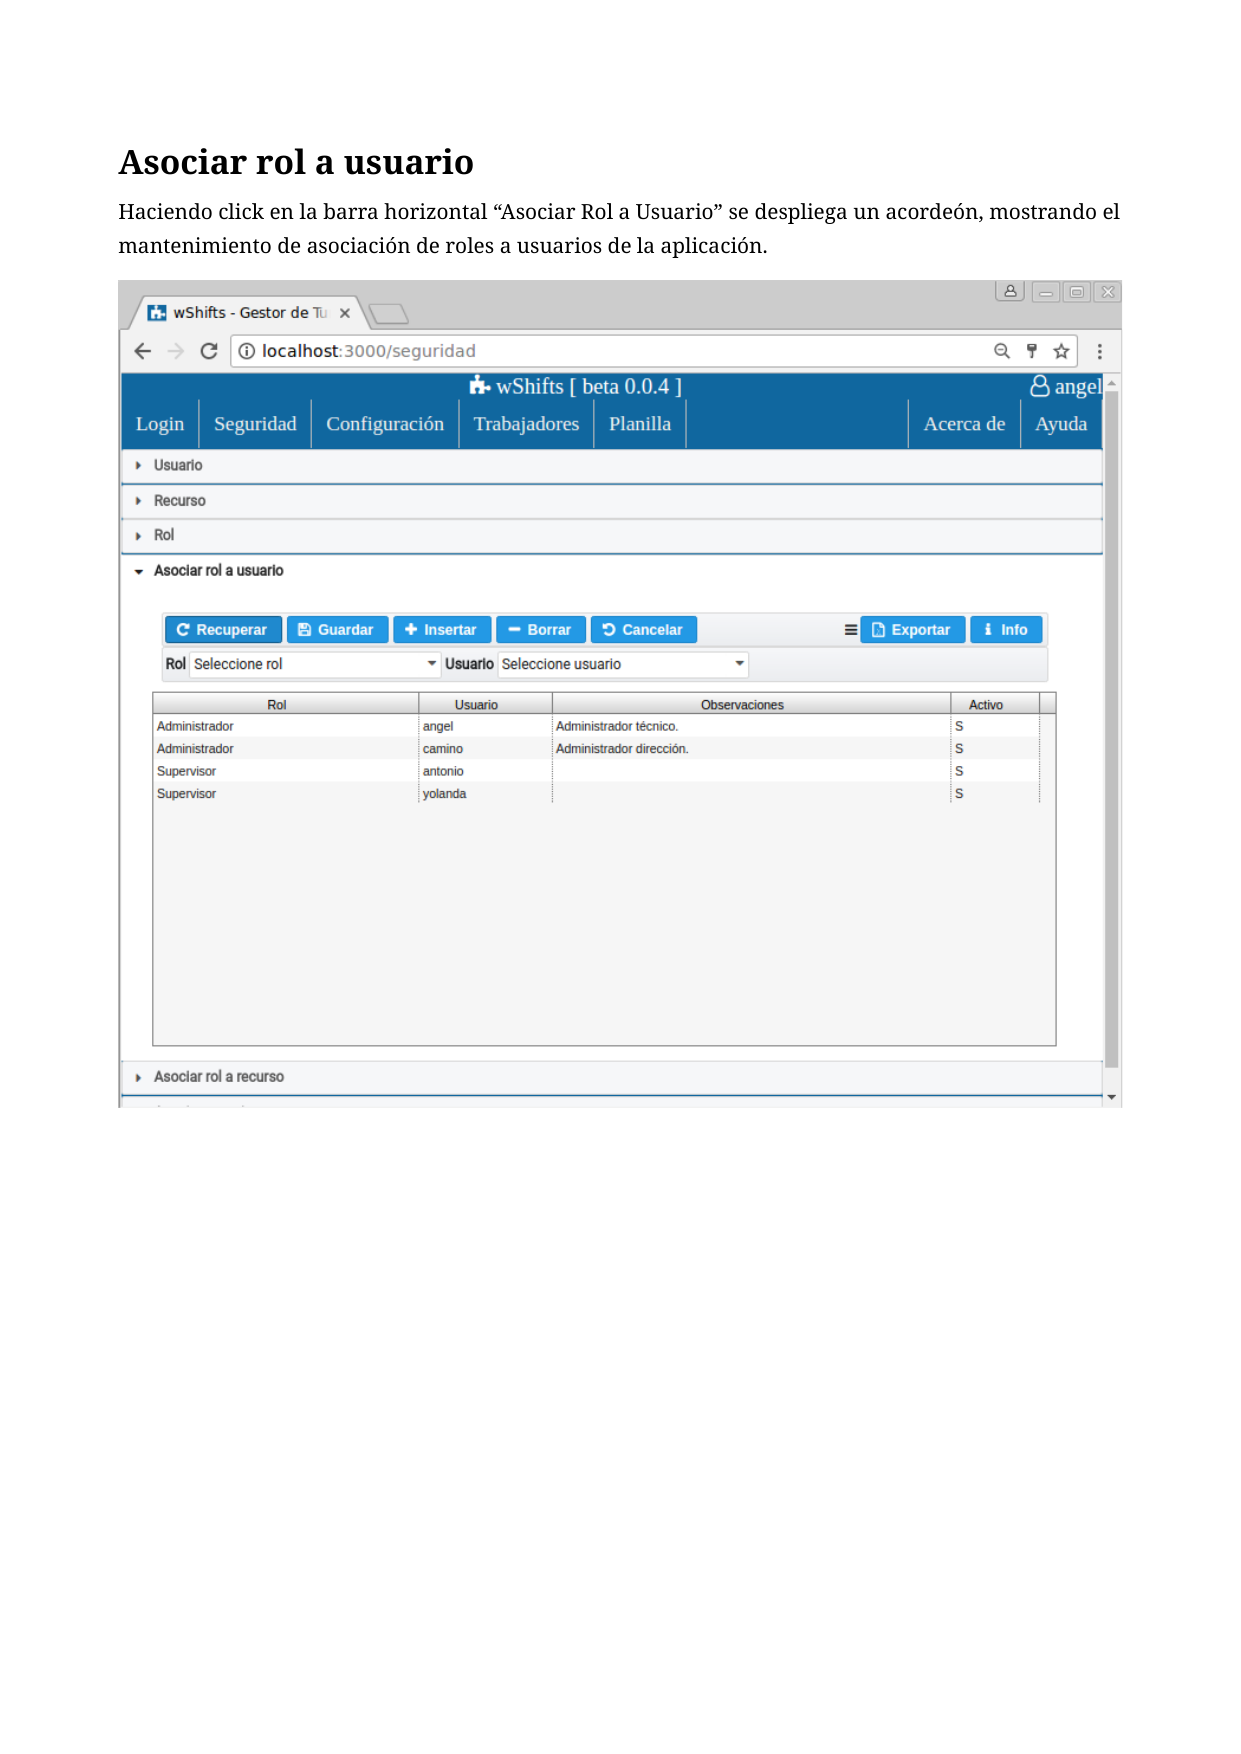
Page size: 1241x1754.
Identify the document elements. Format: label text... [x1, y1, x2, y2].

text Haciendo click en la barra horizontal “Asociar Rol a Usuario” se despliega un acordeón, mostrando el mantenimiento de asociación de roles a usuarios de la aplicación. [118, 197, 1122, 260]
subtitle Asociar rol a usuario [118, 139, 1122, 185]
picture [118, 280, 1123, 1108]
